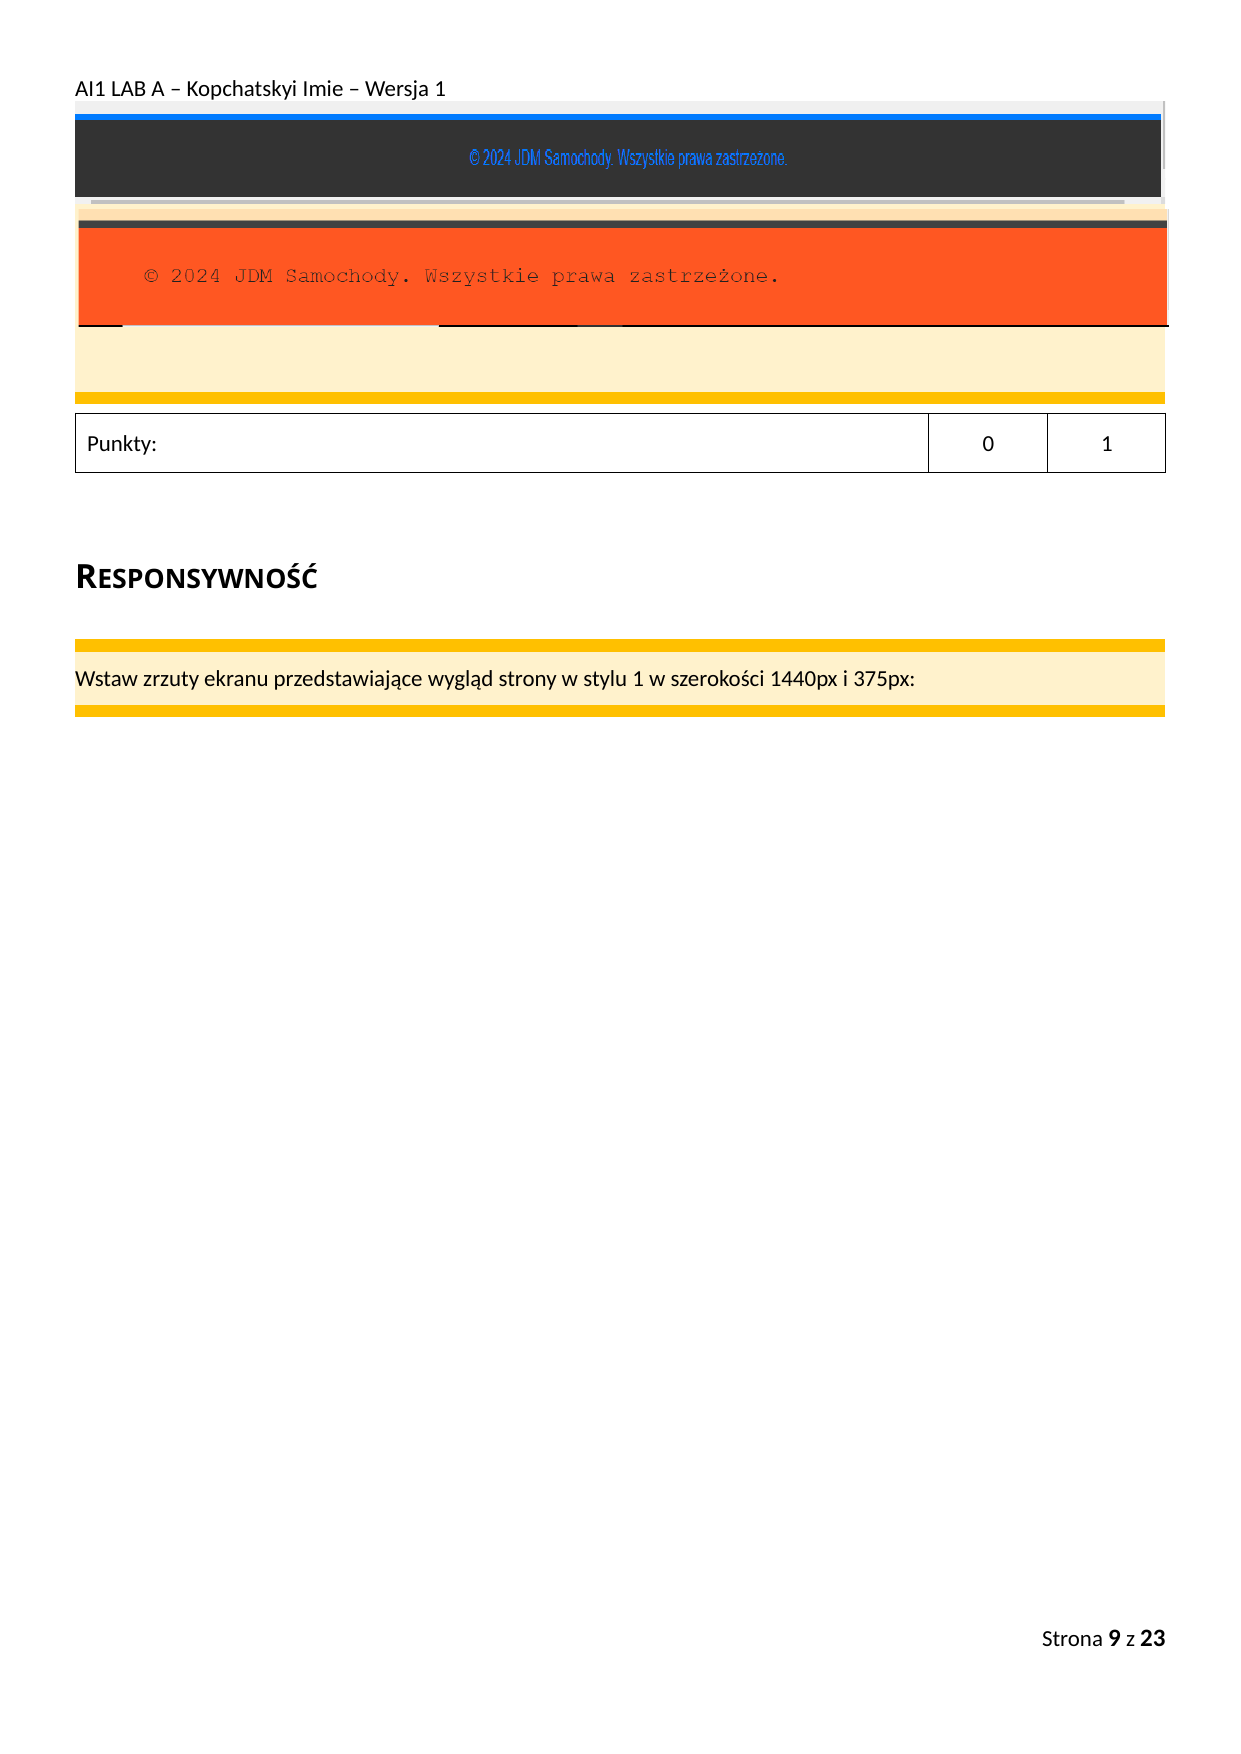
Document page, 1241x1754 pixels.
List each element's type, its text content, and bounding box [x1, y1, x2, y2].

picture [75, 101, 1166, 204]
picture [78, 209, 1169, 327]
text Wstaw zrzuty ekranu przedstawiające wygląd strony w stylu 1 w szerokości 1440px i 375px: [75, 652, 1165, 705]
table_header 1 [1048, 414, 1165, 472]
table_header 0 [929, 414, 1047, 472]
table_header Punkty: [76, 414, 928, 472]
subtitle Responsywność [75, 553, 1165, 598]
